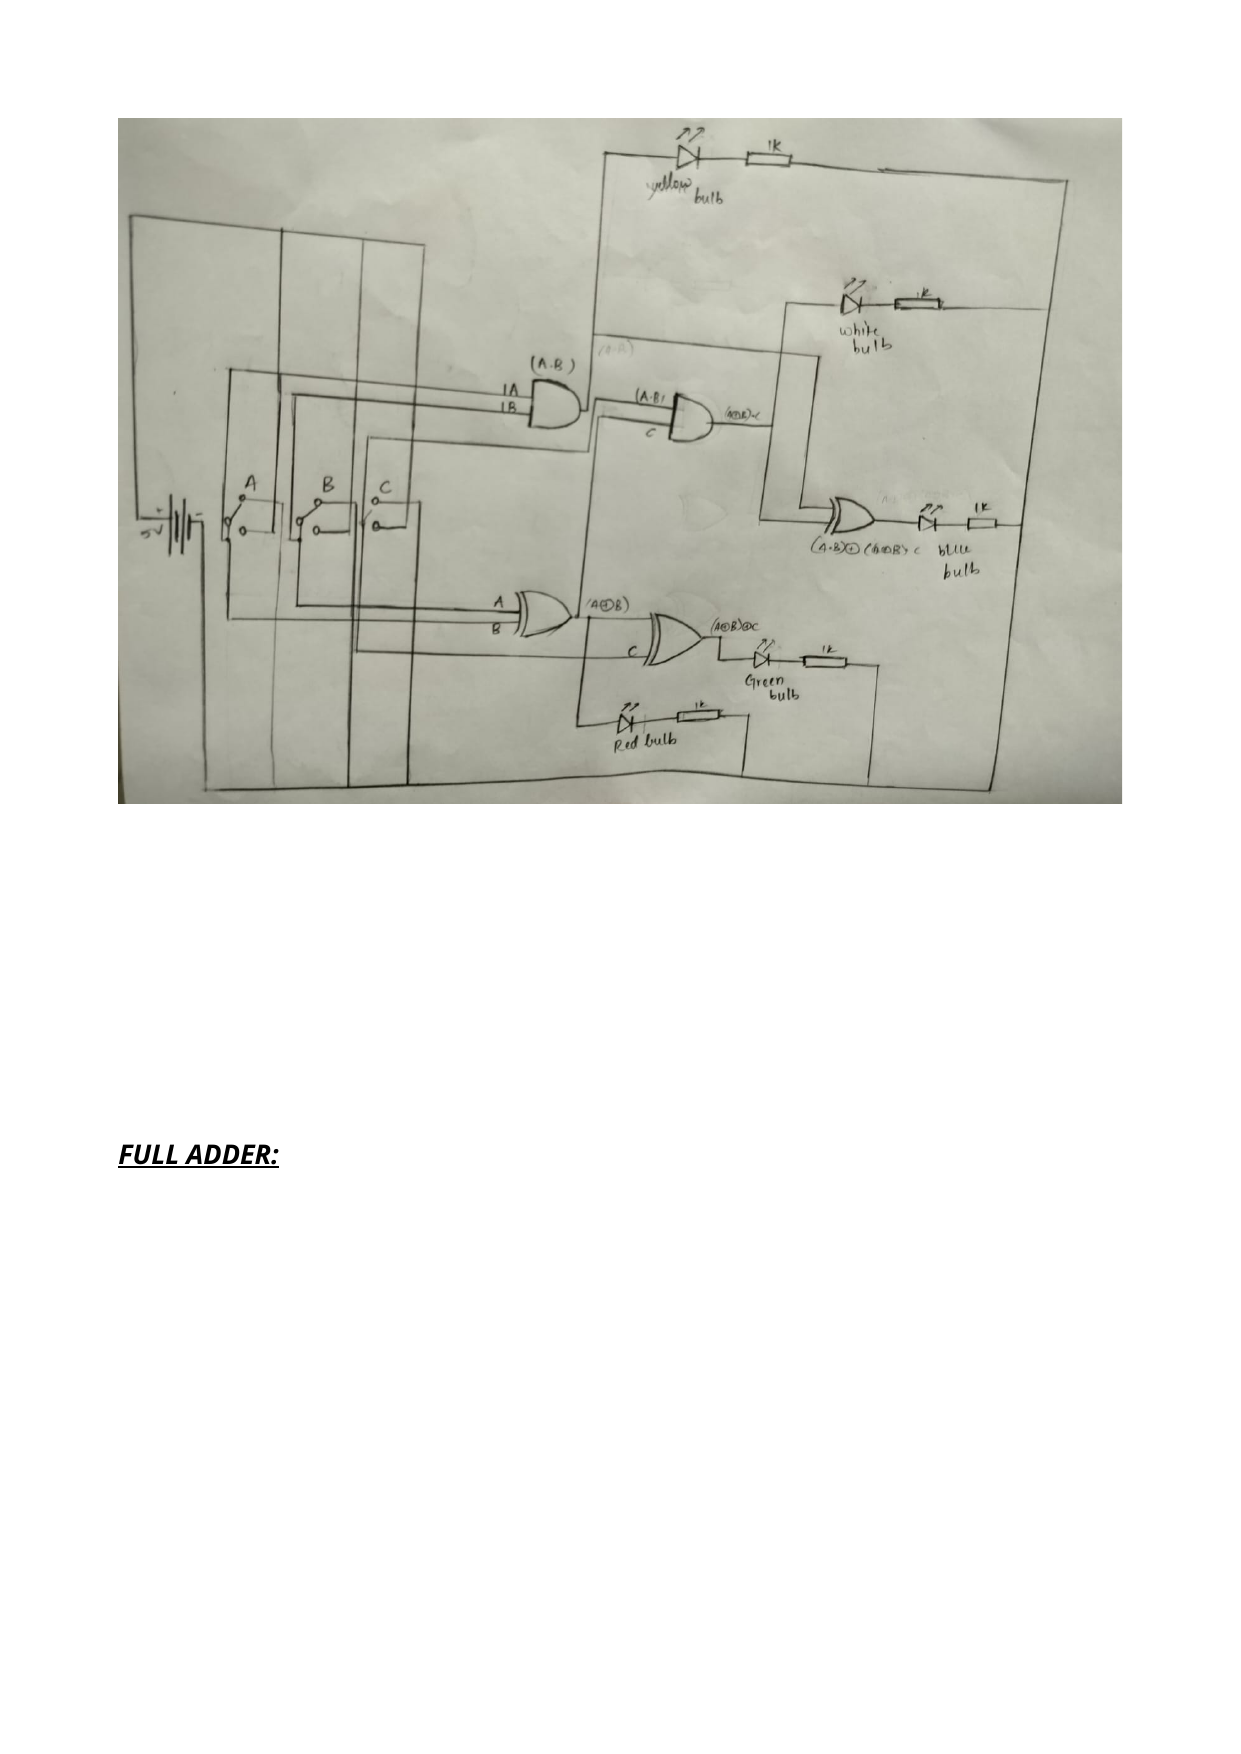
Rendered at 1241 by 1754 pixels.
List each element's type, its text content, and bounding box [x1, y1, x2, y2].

picture [118, 118, 1123, 804]
text FULL ADDER: [118, 1135, 1122, 1172]
